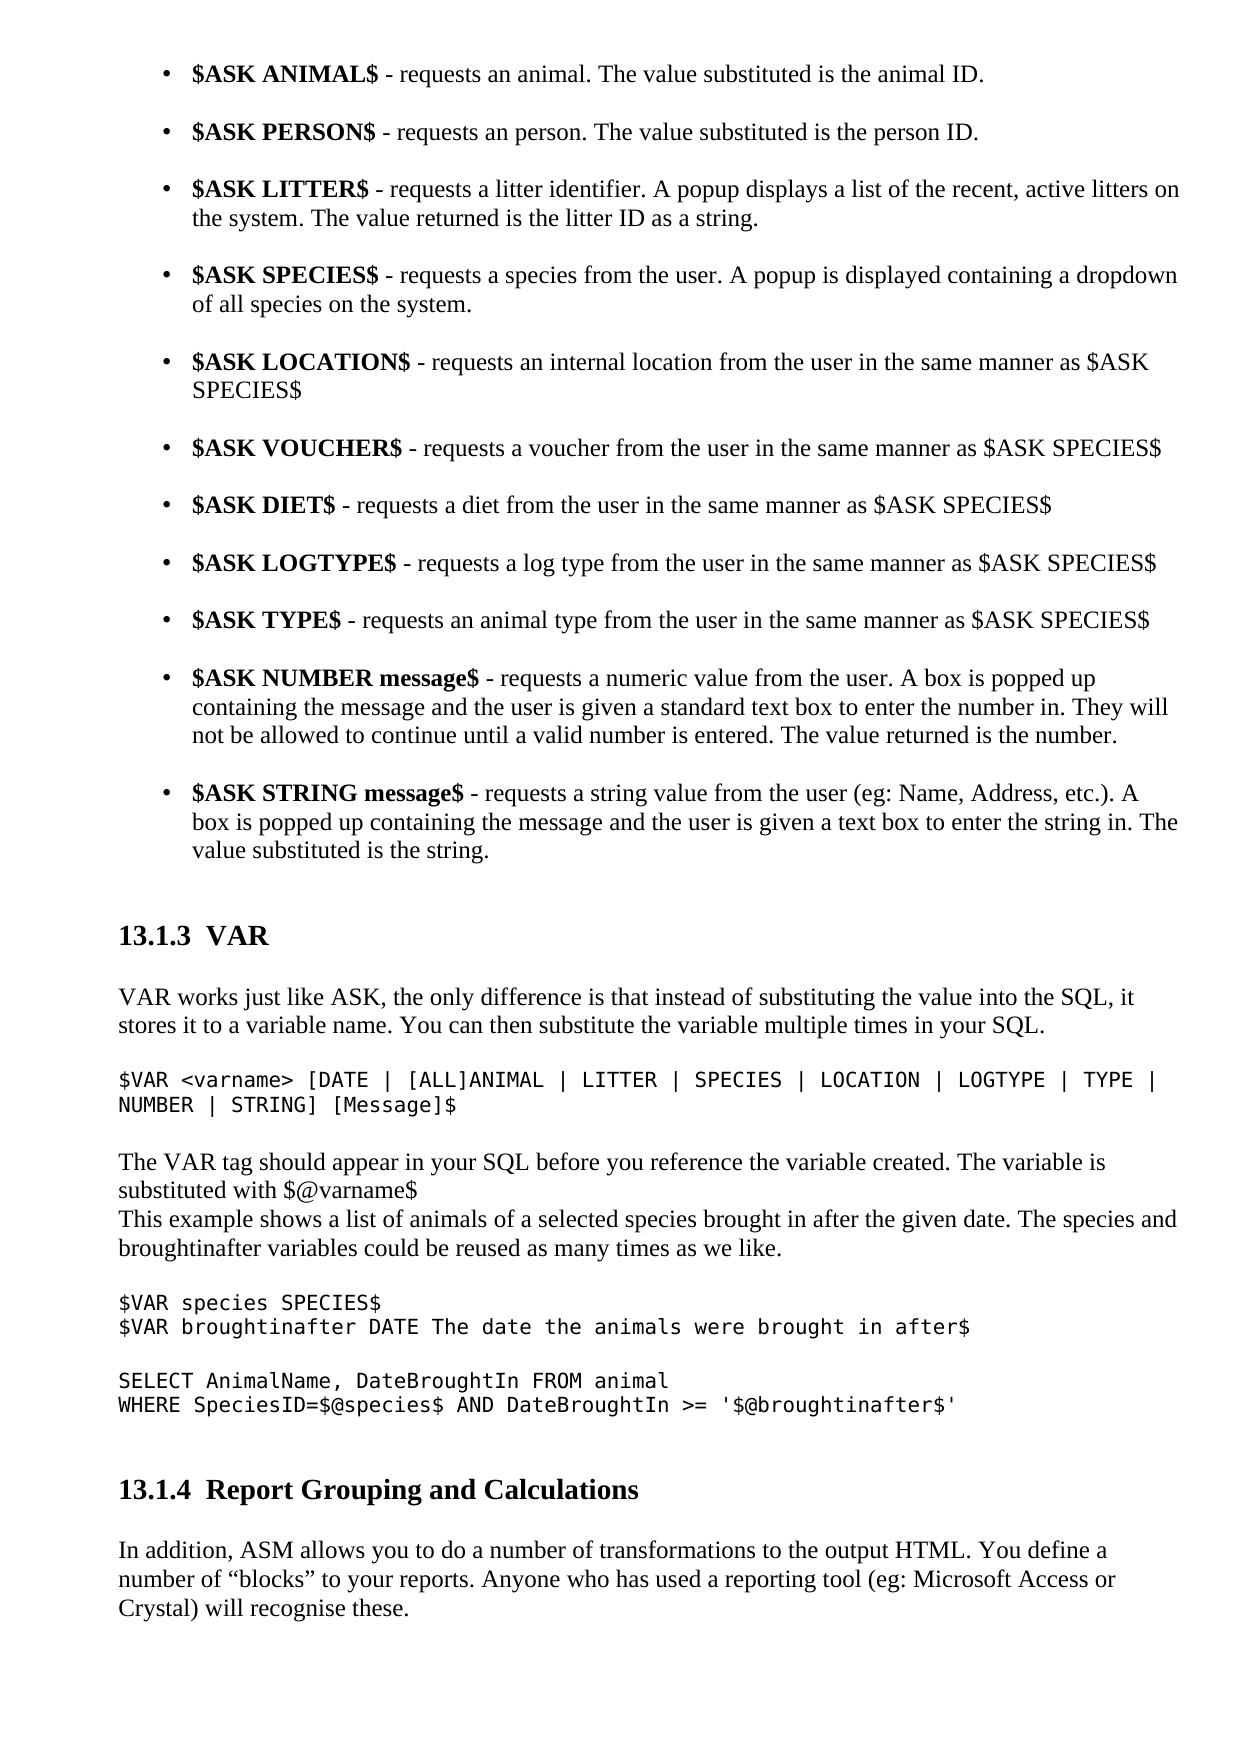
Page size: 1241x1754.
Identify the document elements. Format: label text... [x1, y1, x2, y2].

list $ASK NUMBER message$ - requests a numeric value from the user. A box is popped up containing the message and the user is given a standard text box to enter the number in. They will not be allowed to continue until a valid number is entered. The value returned is the number. [162, 663, 1181, 778]
list $ASK LOGTYPE$ - requests a log type from the user in the same manner as $ASK SPECIES$ [162, 548, 1181, 605]
text This example shows a list of animals of a selected species brought in after the given date. The species and broughtinafter variables could be reused as many times as we like. [118, 1204, 1181, 1262]
list $ASK SPECIES$ - requests a species from the user. A popup is displayed containing a dropdown of all species on the system. [162, 260, 1181, 347]
text In addition, ASM allows you to do a number of transformations to the output HTML. You define a number of “blocks” to your reports. Anyone who has used a reporting tool (eg: Microsoft Access or Crystal) will recognise these. [118, 1535, 1181, 1621]
list $ASK ANIMAL$ - requests an animal. The value substituted is the animal ID. [162, 59, 1181, 88]
list $ASK VOUCHER$ - requests a voucher from the user in the same manner as $ASK SPECIES$ [162, 433, 1181, 490]
list $ASK DIET$ - requests a diet from the user in the same manner as $ASK SPECIES$ [162, 490, 1181, 519]
subtitle Report Grouping and Calculations [118, 1472, 1181, 1506]
text $VAR <varname> [DATE | [ALL]ANIMAL | LITTER | SPECIES | LOCATION | LOGTYPE | TYPE | NUMBER | STRING] [Message]$ [118, 1068, 1181, 1117]
list $ASK LITTER$ - requests a litter identifier. A popup displays a list of the recent, active litters on the system. The value returned is the litter ID as a string. [162, 174, 1181, 260]
list $ASK STRING message$ - requests a string value from the user (eg: Name, Address, etc.). A box is popped up containing the message and the user is given a text box to enter the string in. The value substituted is the string. [162, 778, 1181, 864]
subtitle VAR [118, 918, 1181, 952]
text $VAR species SPECIES$ $VAR broughtinafter DATE The date the animals were brought in after$ [118, 1291, 1181, 1339]
text VAR works just like ASK, the only difference is that instead of substituting the value into the SQL, it stores it to a variable name. You can then substitute the variable multiple times in your SQL. [118, 982, 1181, 1039]
list $ASK TYPE$ - requests an animal type from the user in the same manner as $ASK SPECIES$ [162, 605, 1181, 663]
list $ASK LOCATION$ - requests an internal location from the user in the same manner as $ASK SPECIES$ [162, 347, 1181, 433]
list $ASK PERSON$ - requests an person. The value substituted is the person ID. [162, 117, 1181, 174]
text The VAR tag should appear in your SQL before you reference the variable created. The variable is substituted with $@varname$ [118, 1147, 1181, 1204]
text SELECT AnimalName, DateBroughtIn FROM animal WHERE SpeciesID=$@species$ AND DateBroughtIn >= '$@broughtinafter$' [118, 1369, 1181, 1418]
